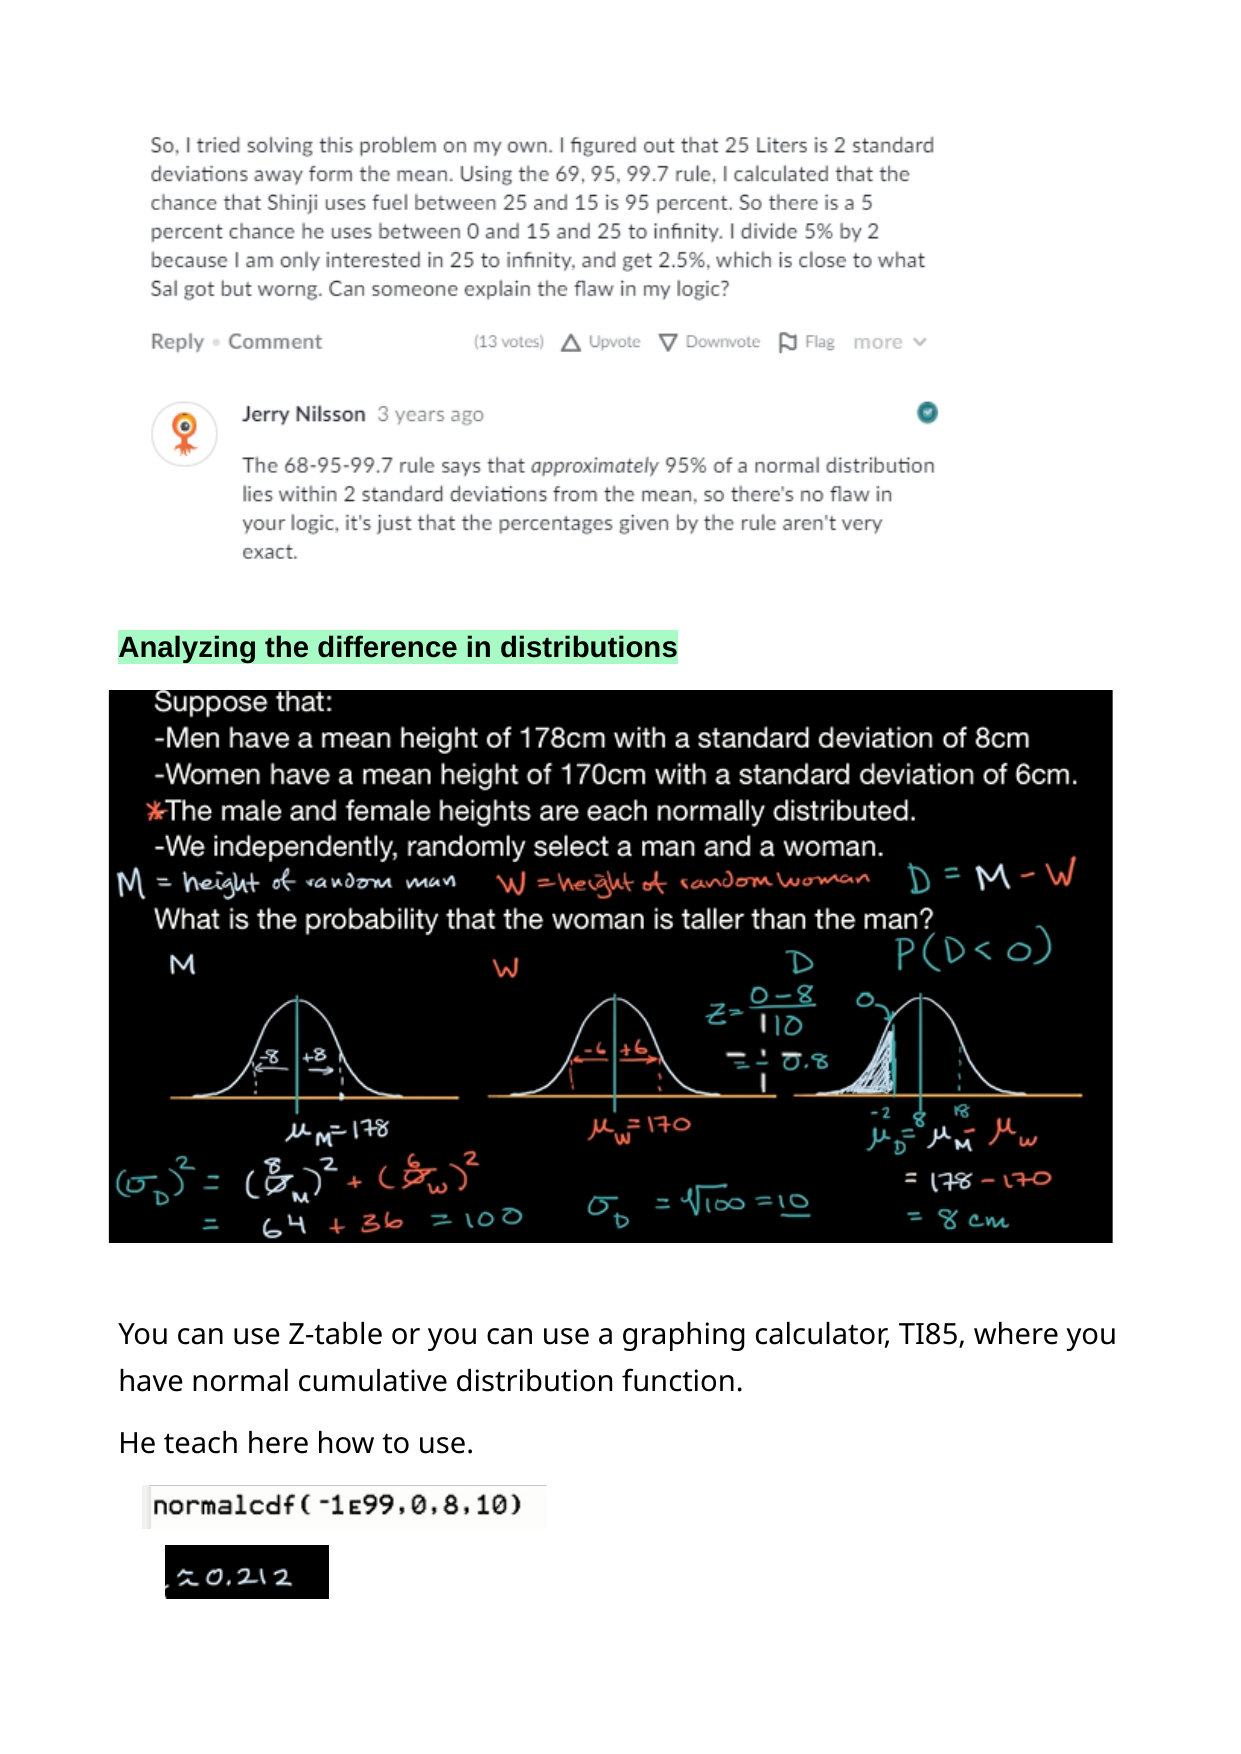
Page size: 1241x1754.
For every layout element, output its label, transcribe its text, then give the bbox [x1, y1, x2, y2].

subtitle Analyzing the difference in distributions [678, 630, 1122, 664]
picture [142, 1485, 547, 1529]
text You can use Z-table or you can use a graphing calculator, TI85, where you have normal cumulative distribution function. [118, 1313, 1122, 1400]
picture [108, 690, 1113, 1243]
text He teach here how to use. [118, 1423, 1122, 1462]
picture [141, 130, 1000, 565]
picture [165, 1545, 329, 1599]
